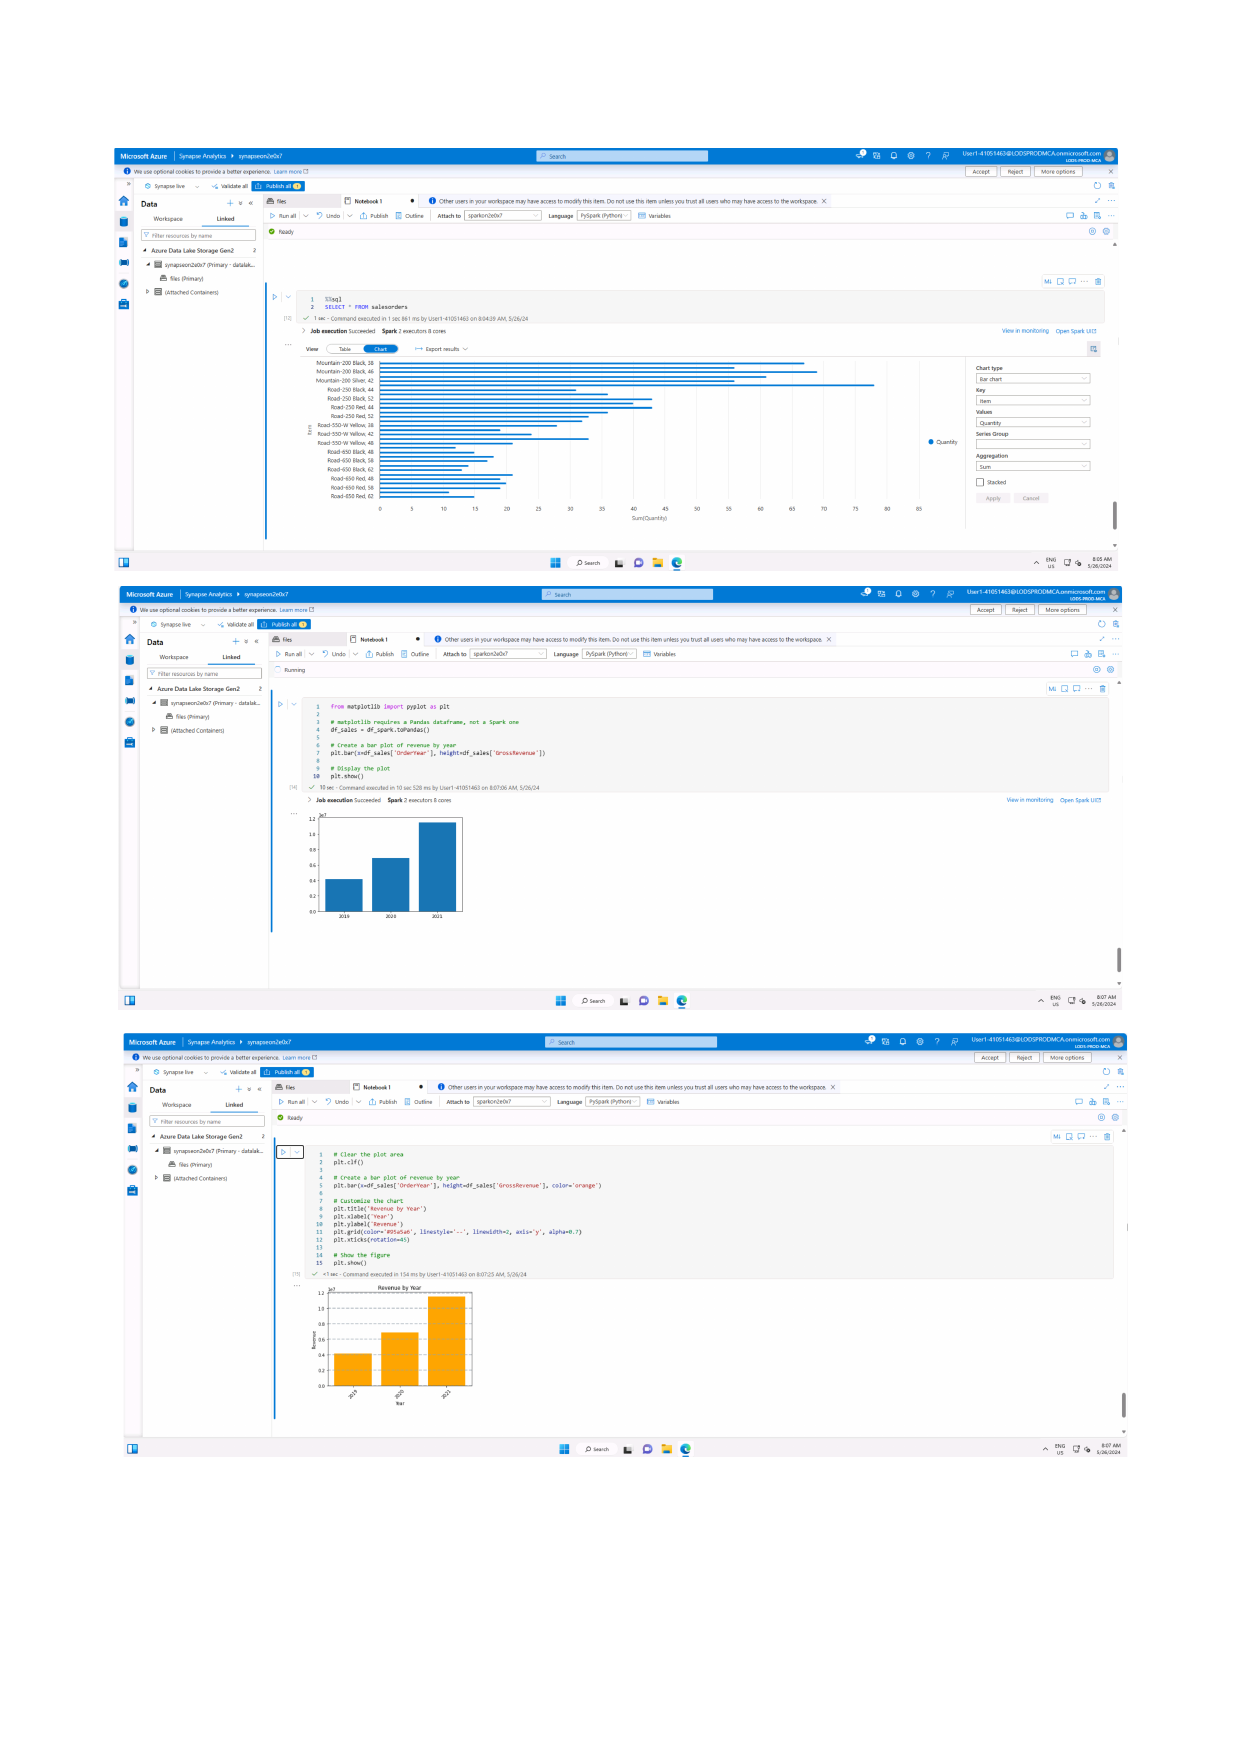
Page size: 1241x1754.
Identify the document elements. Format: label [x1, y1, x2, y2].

picture [114, 148, 1119, 571]
picture [123, 1033, 1128, 1457]
picture [118, 586, 1123, 1010]
